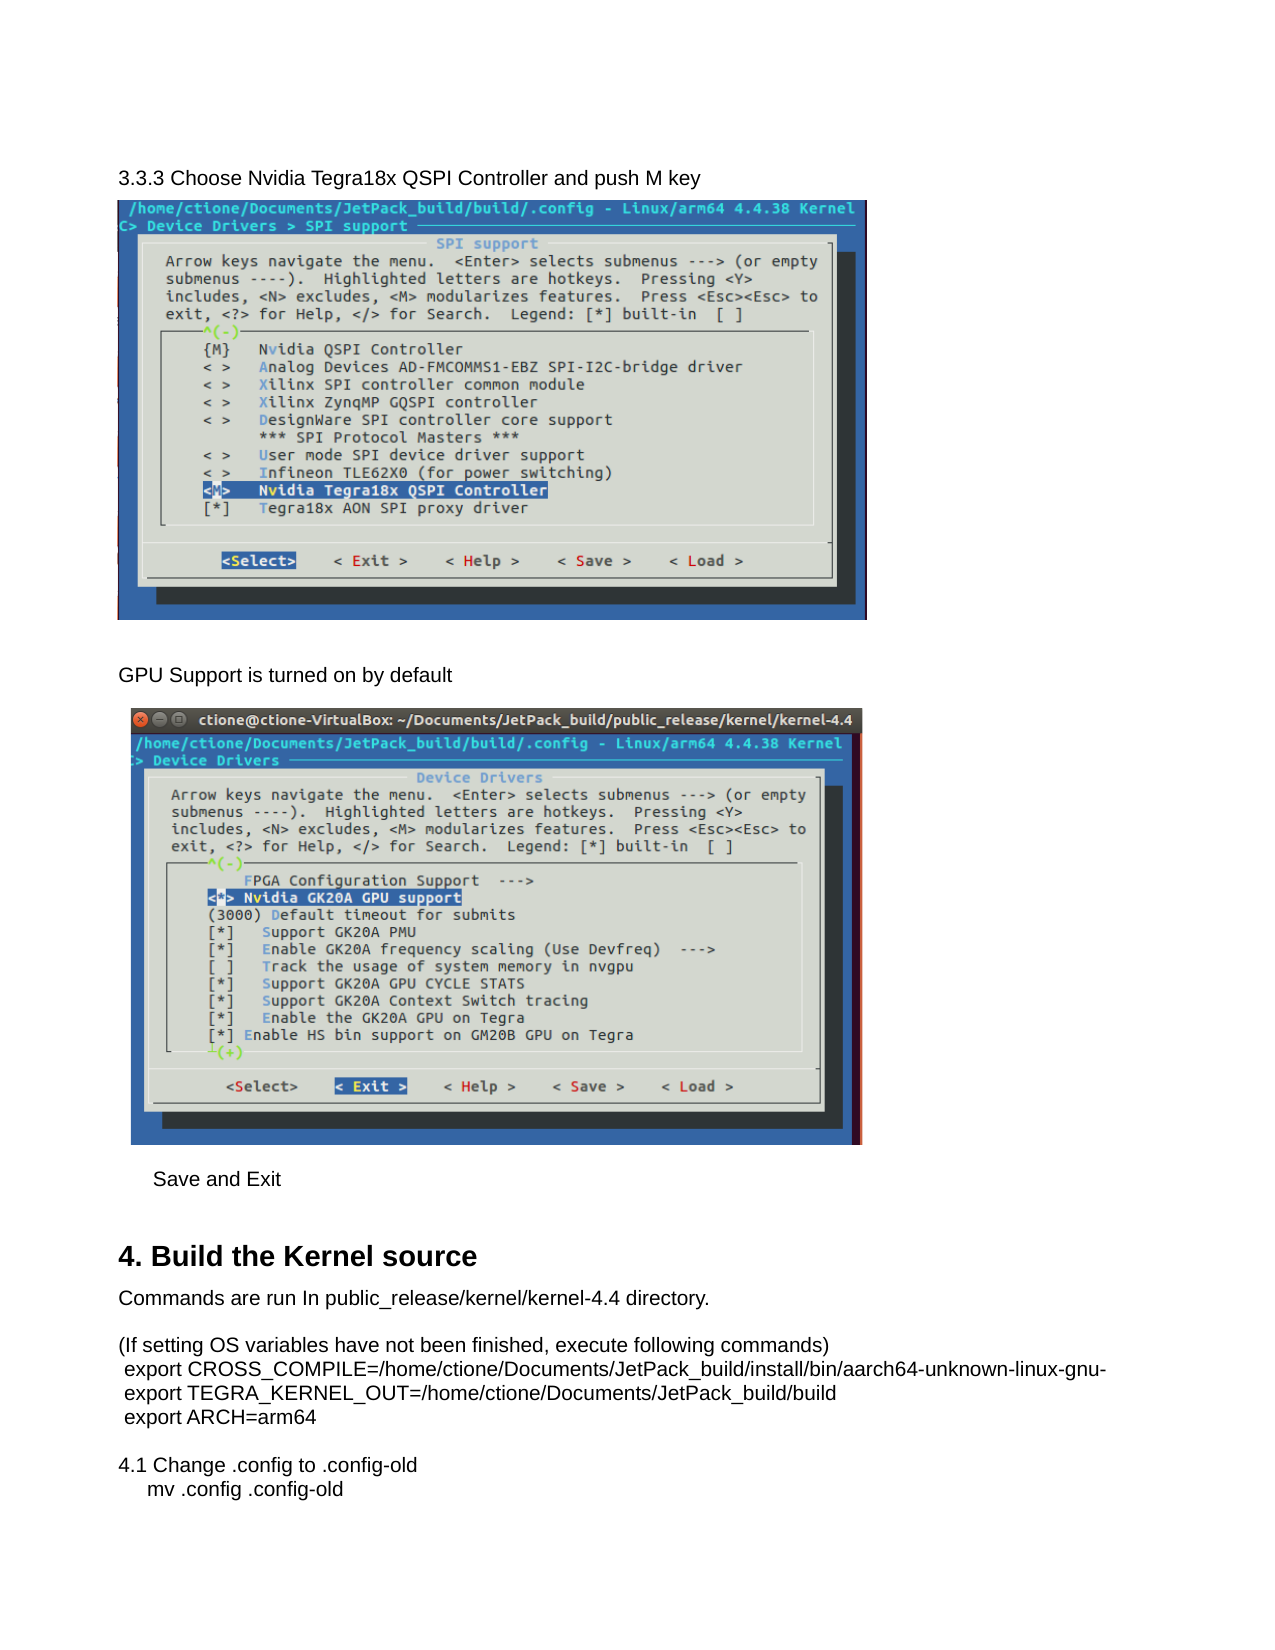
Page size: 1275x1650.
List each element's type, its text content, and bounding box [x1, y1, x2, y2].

text Commands are run In public_release/kernel/kernel-4.4 directory. [118, 1285, 1157, 1309]
text 4.1 Change .config to .config-old [118, 1453, 1157, 1477]
text export TEGRA_KERNEL_OUT=/home/ctione/Documents/JetPack_build/build [118, 1381, 1157, 1405]
subtitle 4. Build the Kernel source [118, 1239, 1157, 1273]
text 3.3.3 Choose Nvidia Tegra18x QSPI Controller and push M key [118, 166, 1157, 190]
text (If setting OS variables have not been finished, execute following commands) [118, 1333, 1157, 1357]
picture [117, 200, 867, 620]
text Save and Exit [118, 1166, 1157, 1190]
text export ARCH=arm64 [118, 1405, 1157, 1429]
picture [130, 708, 863, 1145]
text export CROSS_COMPILE=/home/ctione/Documents/JetPack_build/install/bin/aarch64-unknown-linux-gnu- [118, 1357, 1157, 1381]
text GPU Support is turned on by default [118, 663, 1157, 687]
text mv .config .config-old [118, 1477, 1157, 1501]
